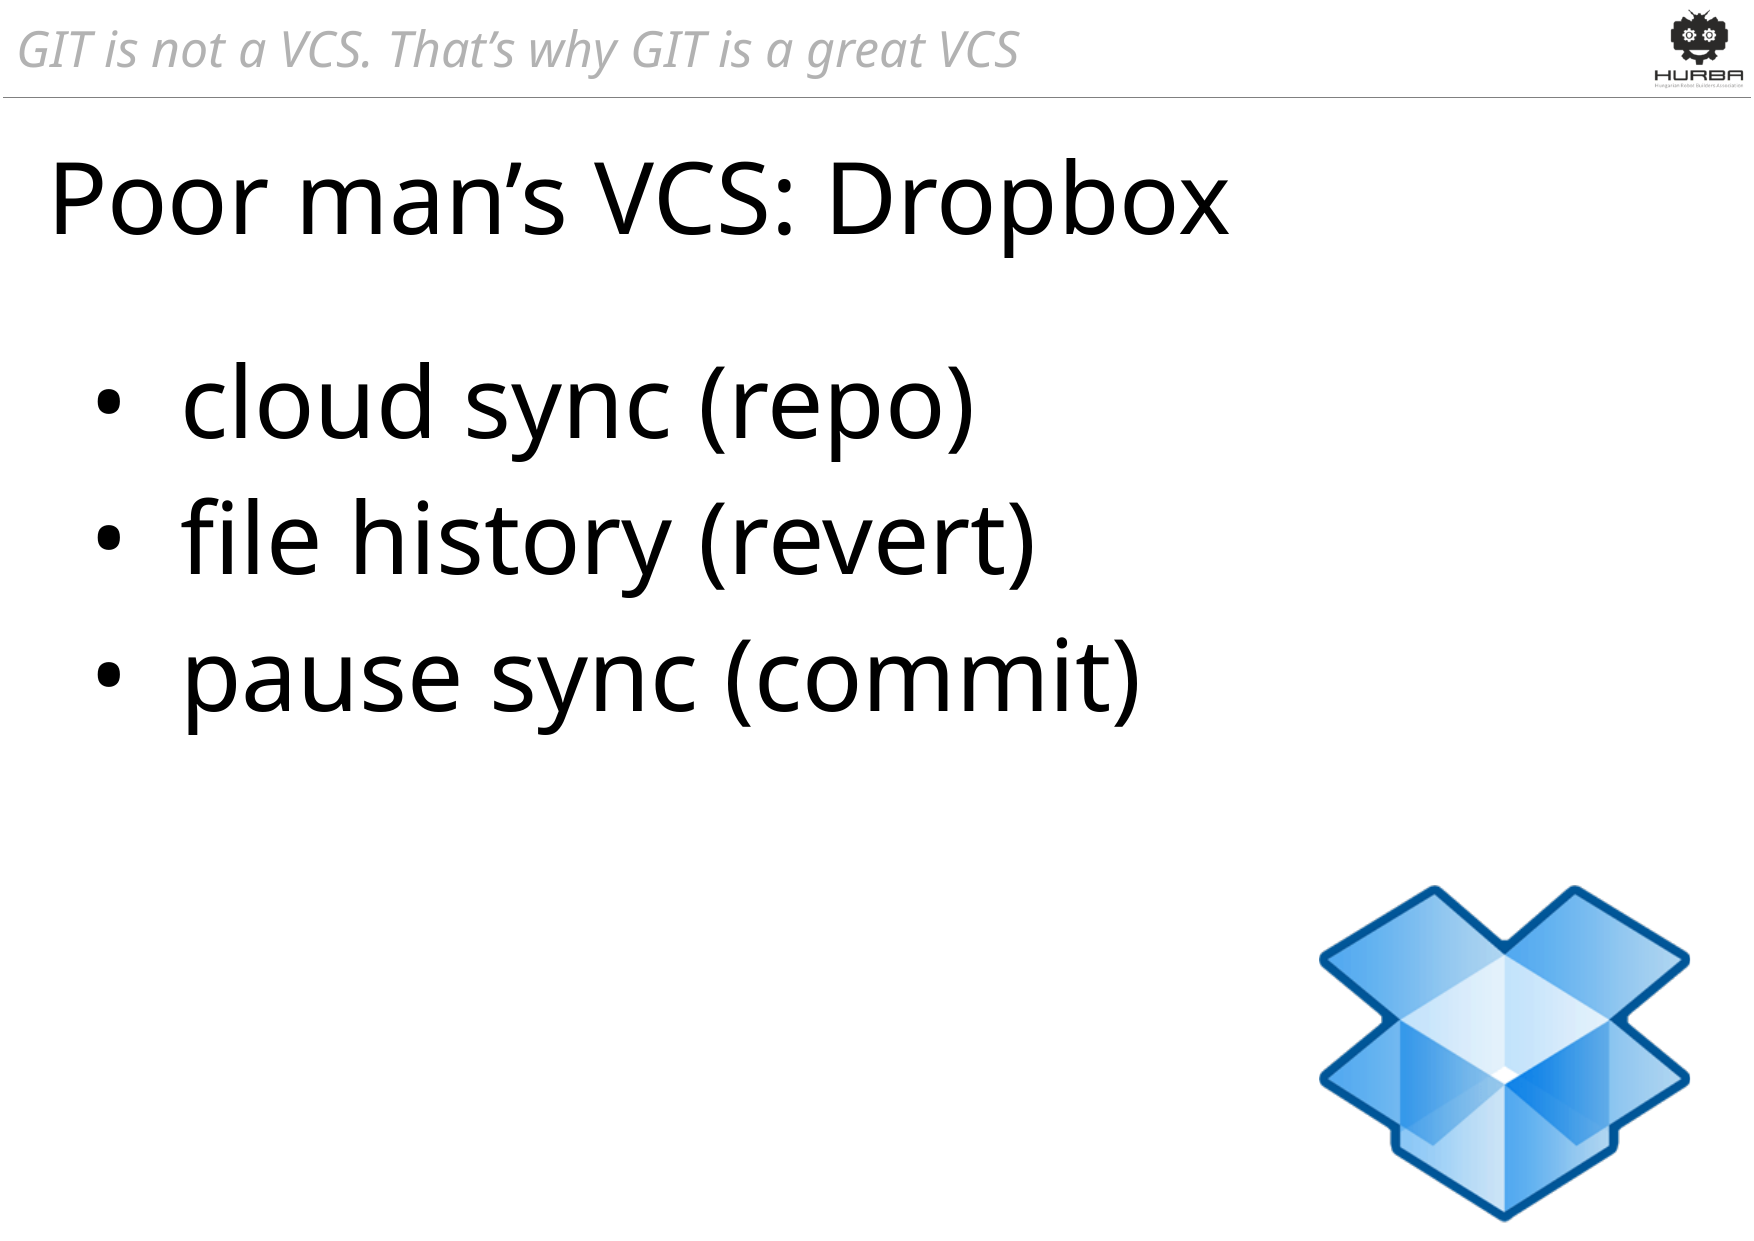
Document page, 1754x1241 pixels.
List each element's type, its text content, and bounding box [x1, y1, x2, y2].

picture [1644, 3, 1754, 102]
picture [1319, 868, 1691, 1240]
text • file history (revert) [3, 468, 1751, 604]
text • pause sync (commit) [3, 604, 1751, 740]
text Poor man’s VCS: Dropbox [3, 127, 1751, 263]
text • cloud sync (repo) [3, 332, 1751, 468]
